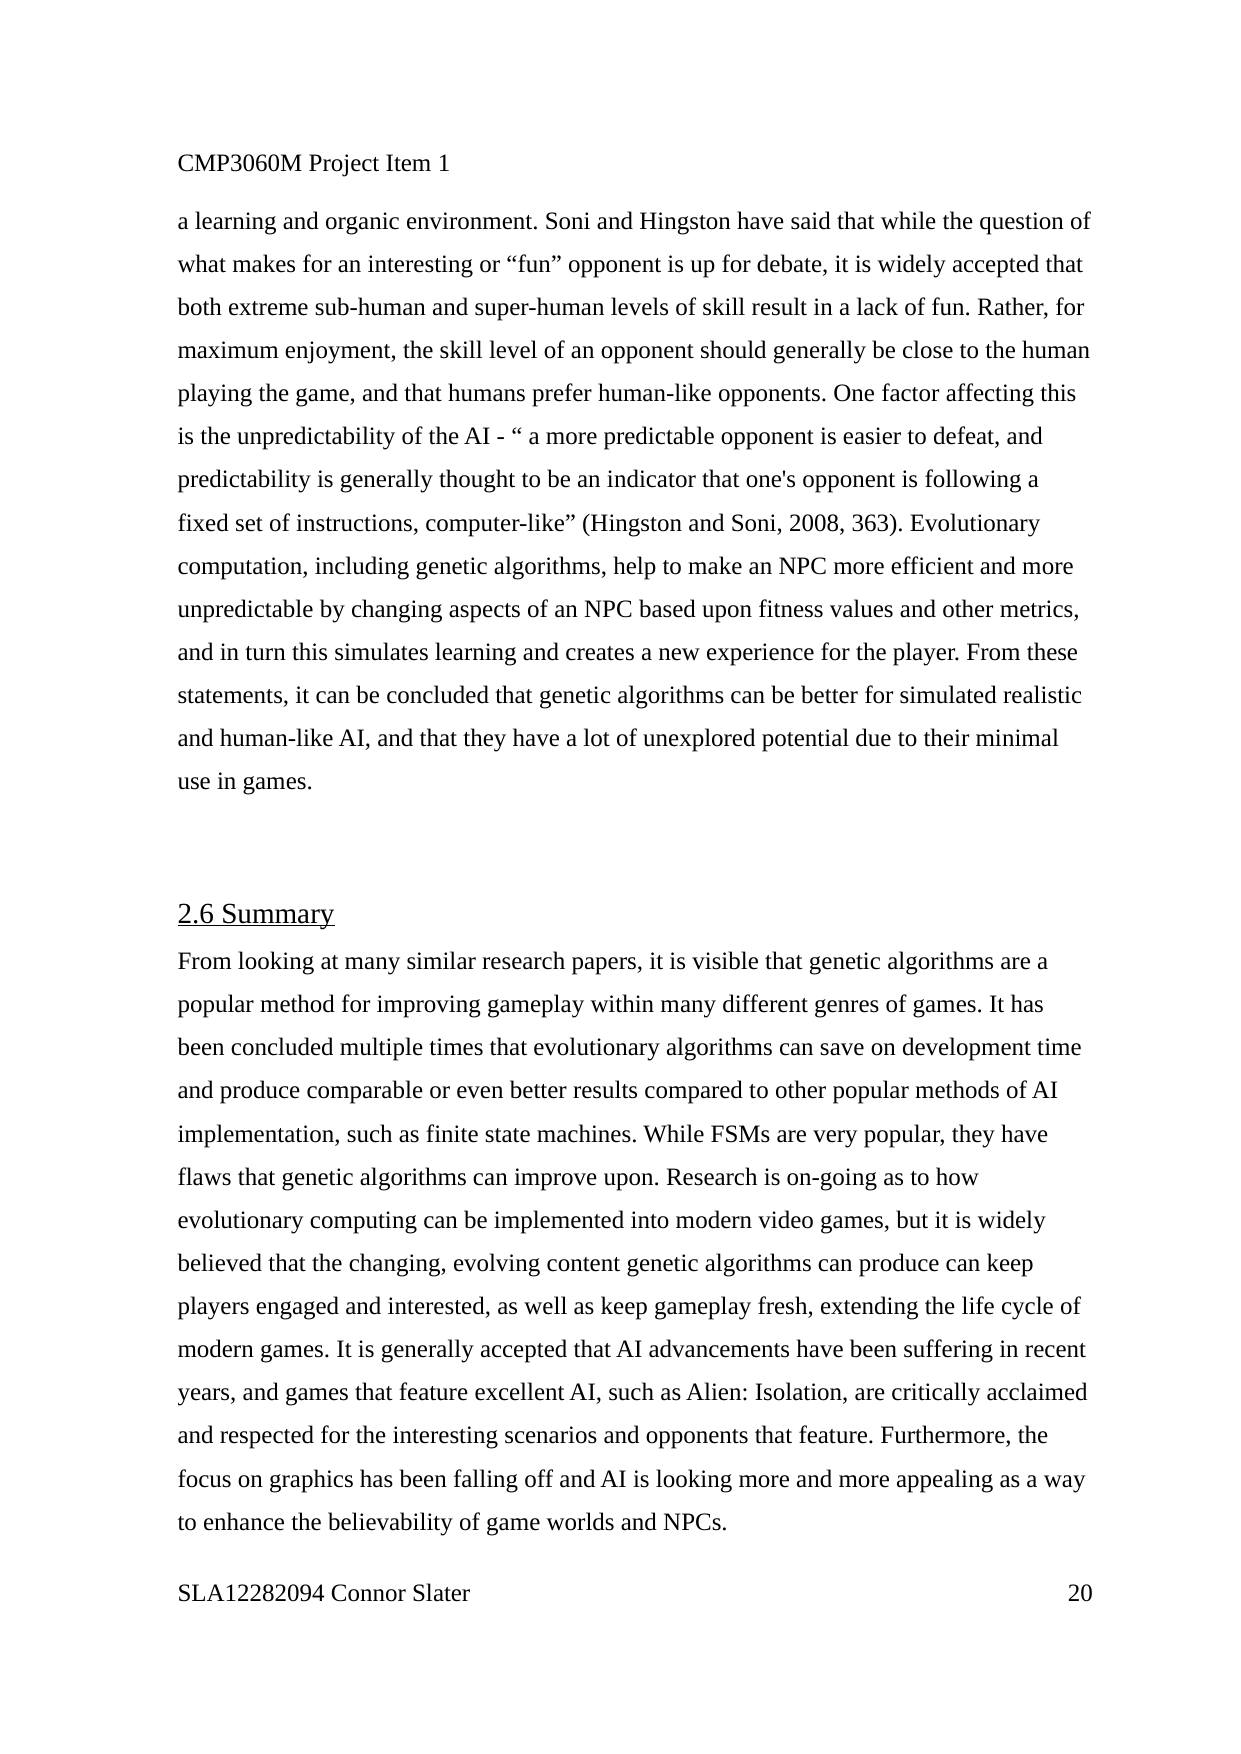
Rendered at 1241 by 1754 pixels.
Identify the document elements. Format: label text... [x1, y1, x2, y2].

text 2.6 Summary [177, 896, 1093, 929]
text From looking at many similar research papers, it is visible that genetic algorithms are a popular method for improving gameplay within many different genres of games. It has been concluded multiple times that evolutionary algorithms can save on development time and produce comparable or even better results compared to other popular methods of AI implementation, such as finite state machines. While FSMs are very popular, they have flaws that genetic algorithms can improve upon. Research is on-going as to how evolutionary computing can be implemented into modern video games, but it is widely believed that the changing, evolving content genetic algorithms can produce can keep players engaged and interested, as well as keep gameplay fresh, extending the life cycle of modern games. It is generally accepted that AI advancements have been suffering in recent years, and games that feature excellent AI, such as Alien: Isolation, are critically acclaimed and respected for the interesting scenarios and opponents that feature. Furthermore, the focus on graphics has been falling off and AI is looking more and more appealing as a way to enhance the believability of game worlds and NPCs. [177, 946, 1093, 1536]
text a learning and organic environment. Soni and Hingston have said that while the question of what makes for an interesting or “fun” opponent is up for debate, it is widely accepted that both extreme sub-human and super-human levels of skill result in a lack of fun. Rather, for maximum enjoyment, the skill level of an opponent should generally be close to the human playing the game, and that humans prefer human-like opponents. One factor affecting this is the unpredictability of the AI - “ a more predictable opponent is easier to defeat, and predictability is generally thought to be an indicator that one's opponent is following a fixed set of instructions, computer-like” (Hingston and Soni, 2008, 363). Evolutionary computation, including genetic algorithms, help to make an NPC more efficient and more unpredictable by changing aspects of an NPC based upon fitness values and other metrics, and in turn this simulates learning and creates a new experience for the player. From these statements, it can be concluded that genetic algorithms can be better for simulated realistic and human-like AI, and that they have a lot of unexplored potential due to their minimal use in games. [177, 206, 1093, 795]
